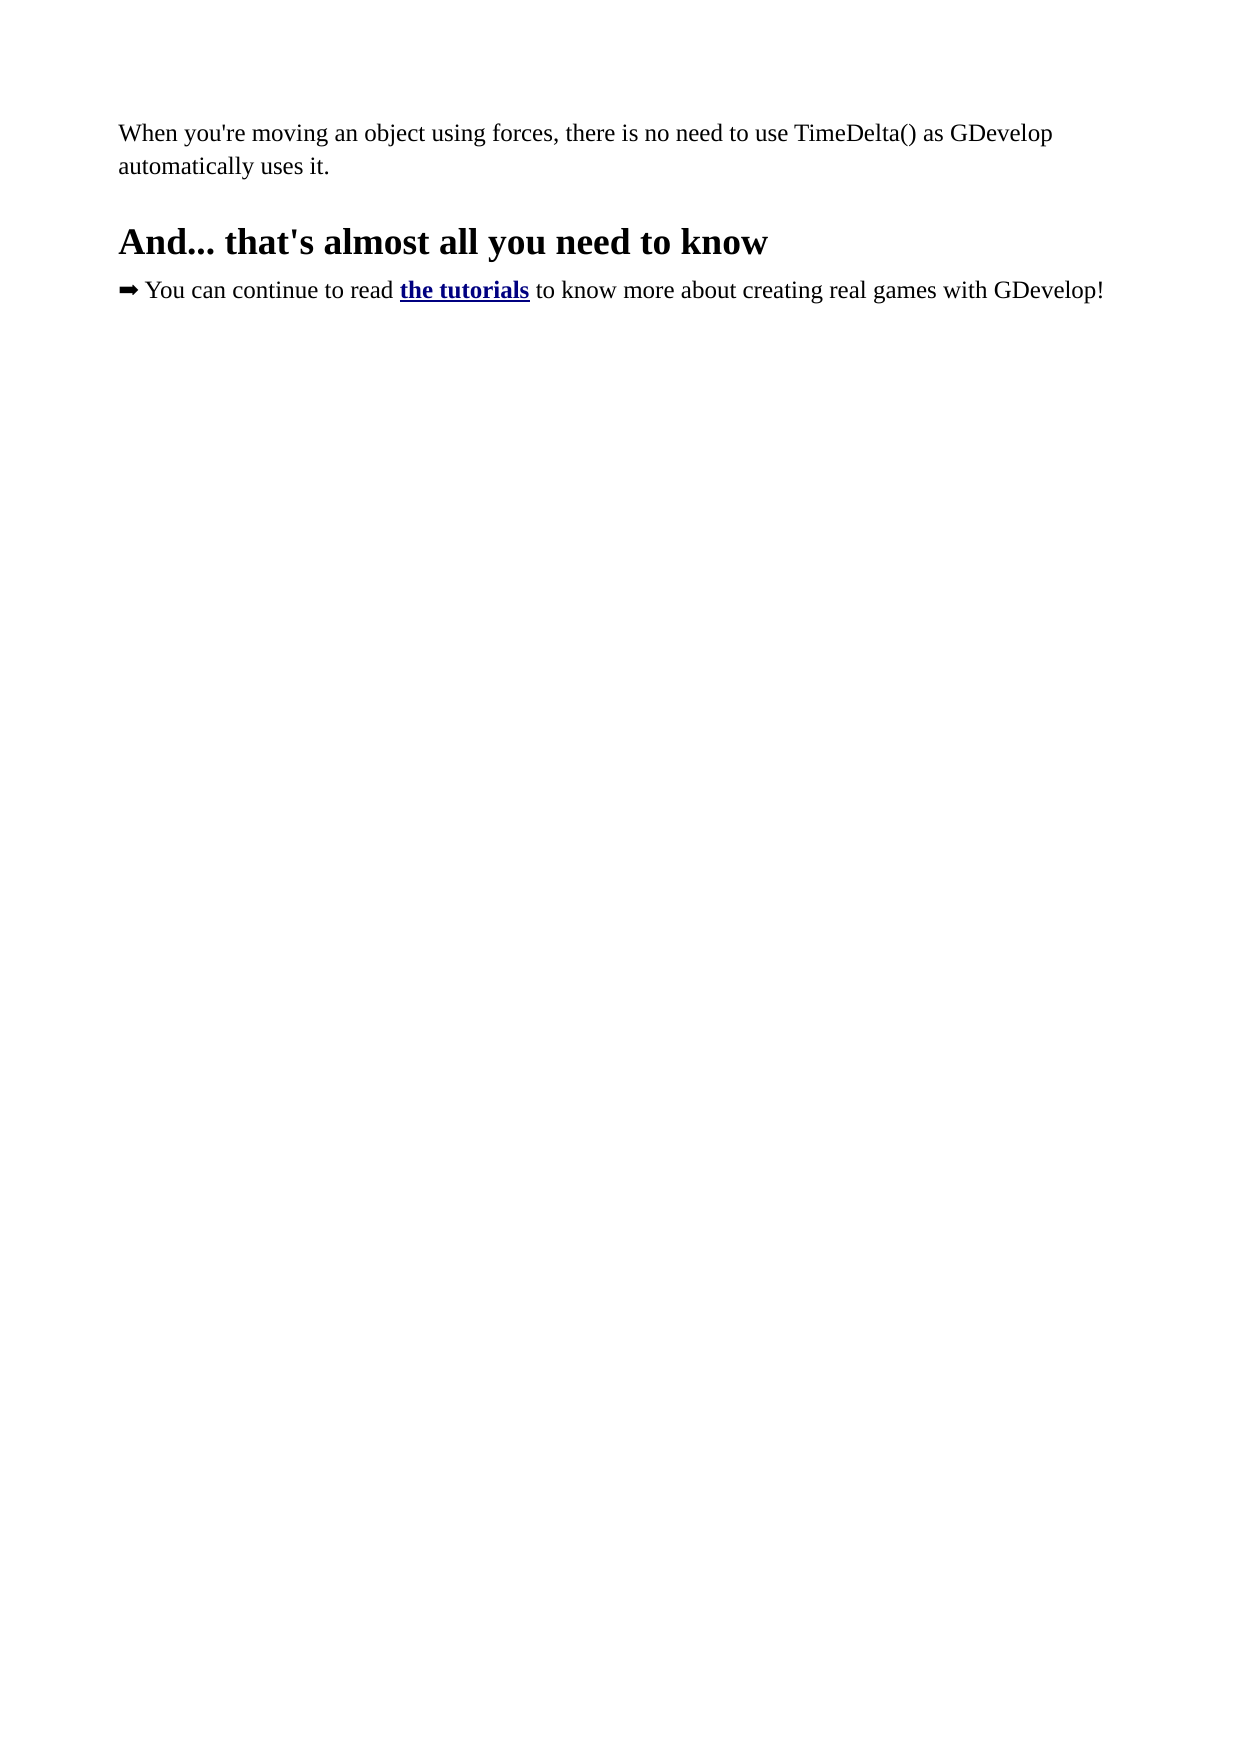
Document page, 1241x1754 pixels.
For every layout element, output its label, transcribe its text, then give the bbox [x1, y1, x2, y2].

text ➡️ You can continue to read the tutorials to know more about creating real games with GDevelop! [118, 275, 1122, 304]
subtitle And... that's almost all you need to know [118, 219, 1122, 263]
text When you're moving an object using forces, there is no need to use TimeDelta() as GDevelop automatically uses it. [118, 118, 1122, 180]
